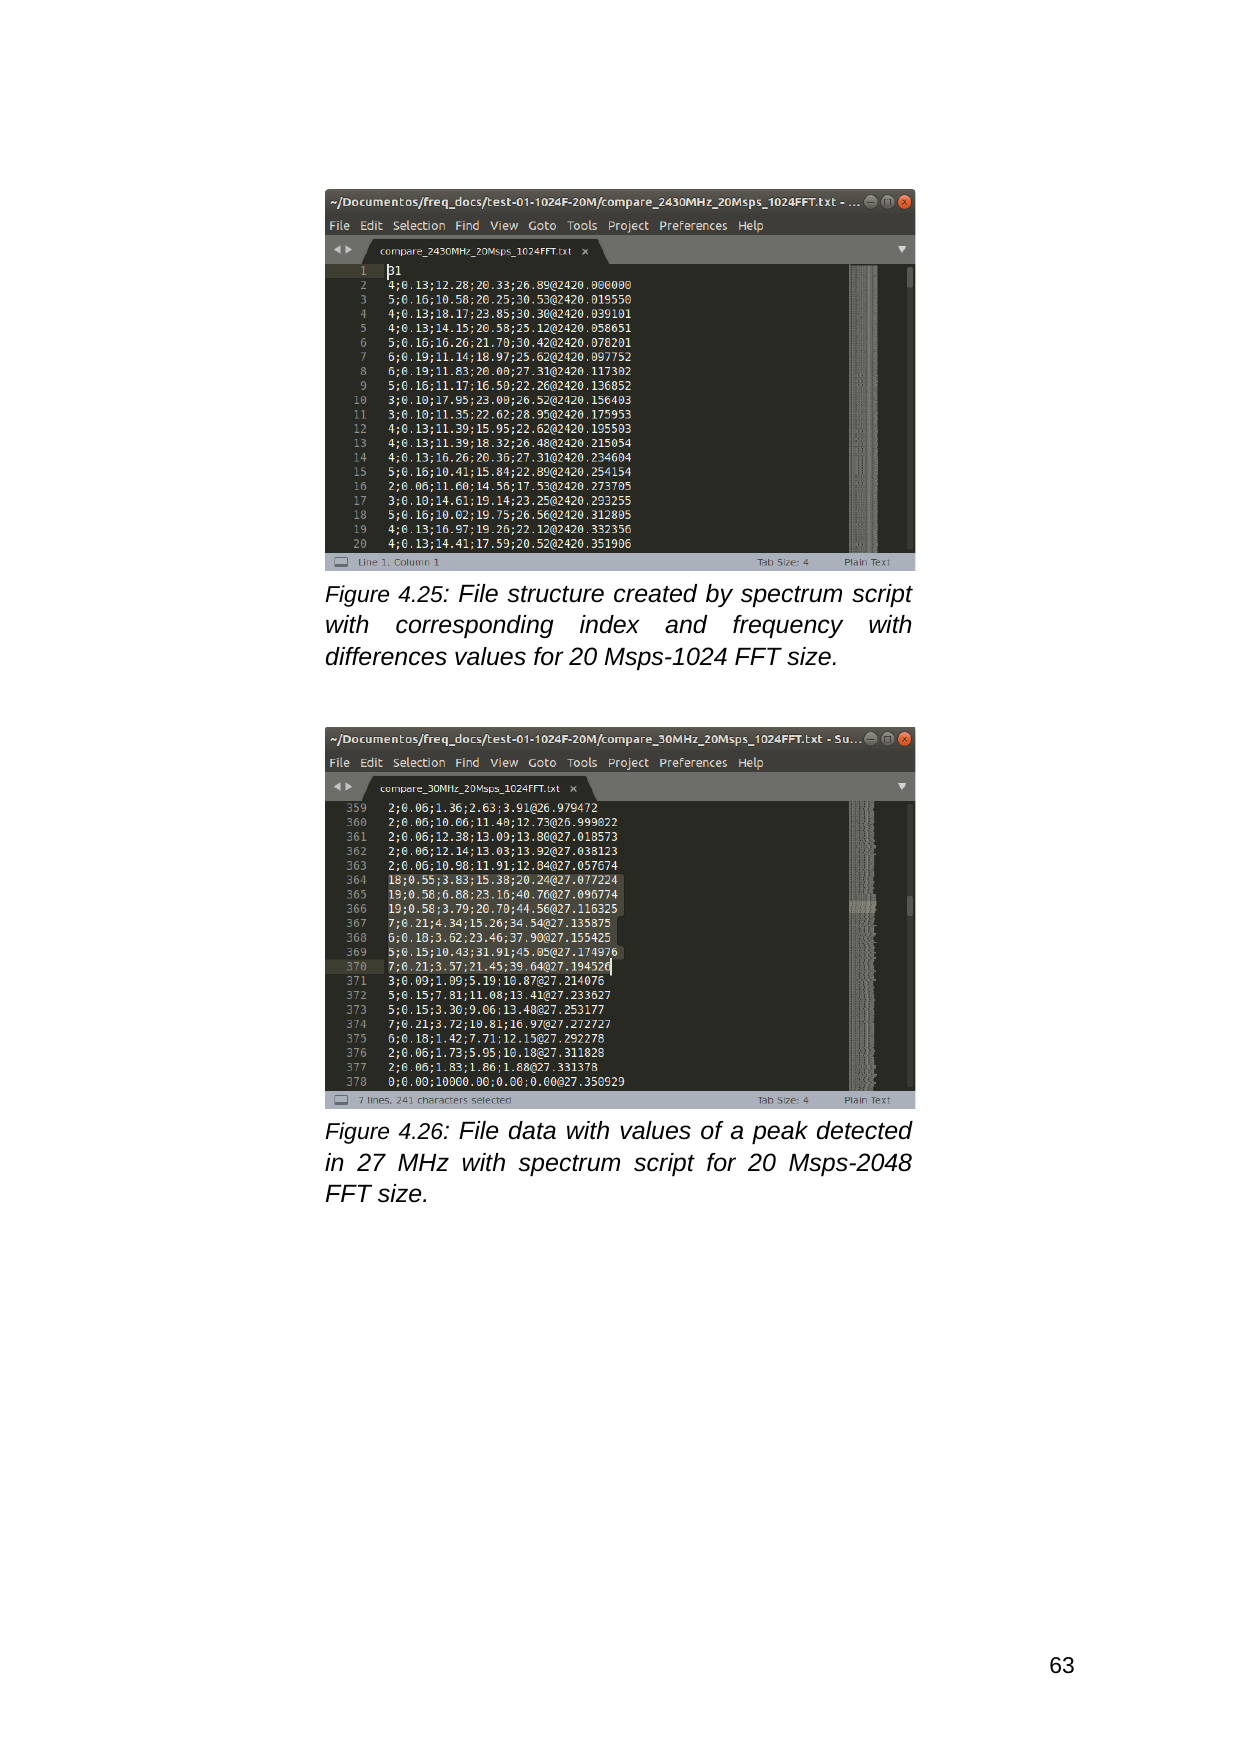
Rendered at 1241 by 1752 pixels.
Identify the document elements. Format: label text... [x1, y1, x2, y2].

text Figure 4.25: File structure created by spectrum script with corresponding index and frequency with differences values for 20 Msps-1024 FFT size. [325, 571, 915, 671]
text Figure 4.26: File data with values of a peak detected in 27 MHz with spectrum script for 20 Msps-2048 FFT size. [325, 1109, 915, 1208]
picture [325, 727, 916, 1109]
picture [325, 189, 916, 571]
